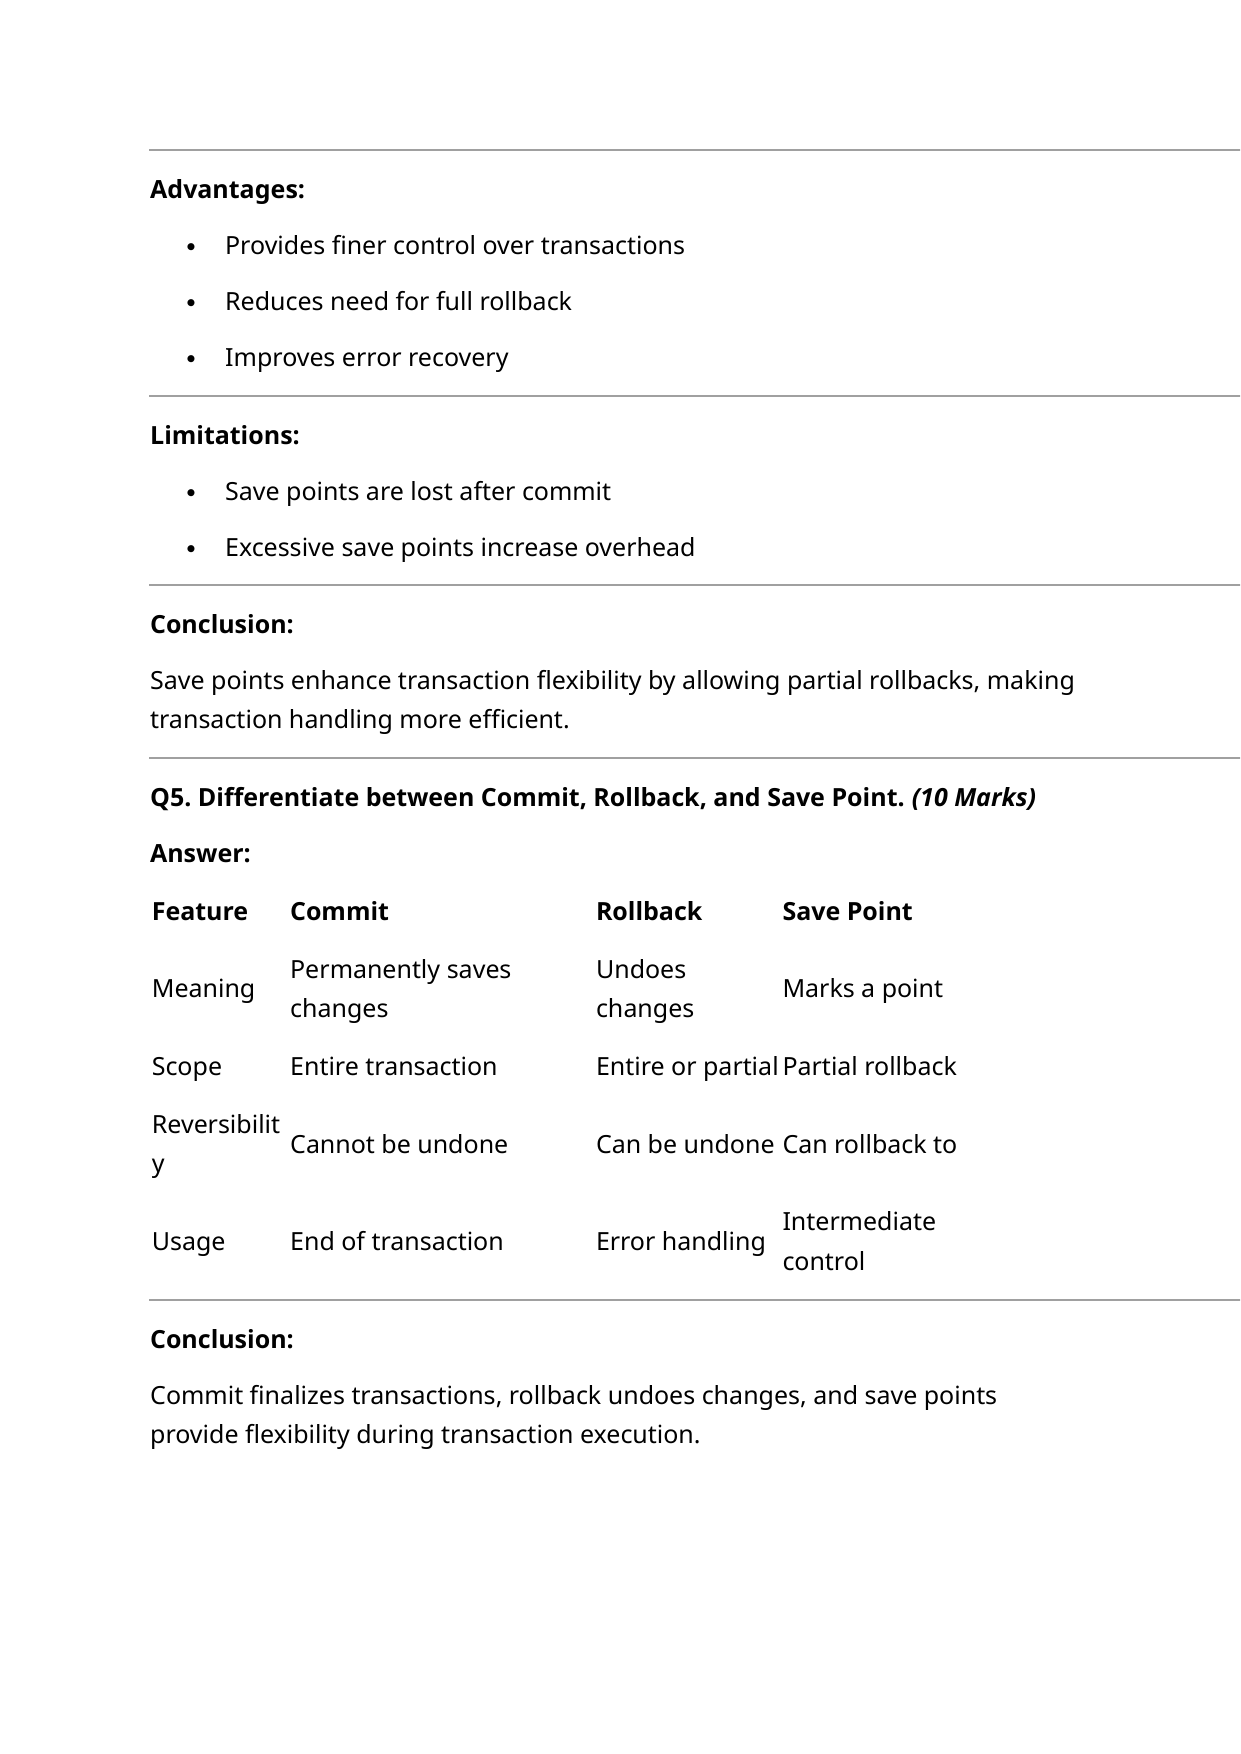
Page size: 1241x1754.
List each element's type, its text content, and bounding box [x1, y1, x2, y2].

list Excessive save points increase overhead [187, 529, 1090, 563]
table_header Save Point [781, 892, 1009, 950]
text Q5. Differentiate between Commit, Rollback, and Save Point. (10 Marks) [150, 780, 1090, 814]
text Conclusion: [150, 607, 1090, 641]
text Conclusion: [150, 1322, 1090, 1356]
table_cell Permanently saves changes [289, 950, 594, 1047]
list Provides finer control over transactions [187, 228, 1090, 262]
text Advantages: [150, 172, 1090, 206]
text Answer: [150, 836, 1090, 870]
table_cell Partial rollback [781, 1047, 1009, 1105]
table_cell Meaning [150, 950, 288, 1047]
table_cell Can rollback to [781, 1105, 1009, 1202]
table_cell Undoes changes [594, 950, 781, 1047]
table_cell Usage [150, 1203, 288, 1299]
list Reduces need for full rollback [187, 284, 1090, 318]
table_cell Cannot be undone [289, 1105, 594, 1202]
table_cell Reversibility [150, 1105, 288, 1202]
table_header Feature [150, 892, 288, 950]
table_cell Scope [150, 1047, 288, 1105]
table_cell Marks a point [781, 950, 1009, 1047]
table_cell End of transaction [289, 1203, 594, 1299]
table_cell Entire or partial [594, 1047, 781, 1105]
list Improves error recovery [187, 339, 1090, 374]
list Save points are lost after commit [187, 473, 1090, 507]
table_cell Error handling [594, 1203, 781, 1299]
table_header Commit [289, 892, 594, 950]
text Limitations: [150, 417, 1090, 452]
table_cell Intermediate control [781, 1203, 1009, 1299]
table_header Rollback [594, 892, 781, 950]
text Commit finalizes transactions, rollback undoes changes, and save points provide flexibility during transaction execution. [150, 1378, 1090, 1451]
table_cell Can be undone [594, 1105, 781, 1202]
text Save points enhance transaction flexibility by allowing partial rollbacks, making transaction handling more efficient. [150, 663, 1090, 736]
table_cell Entire transaction [289, 1047, 594, 1105]
